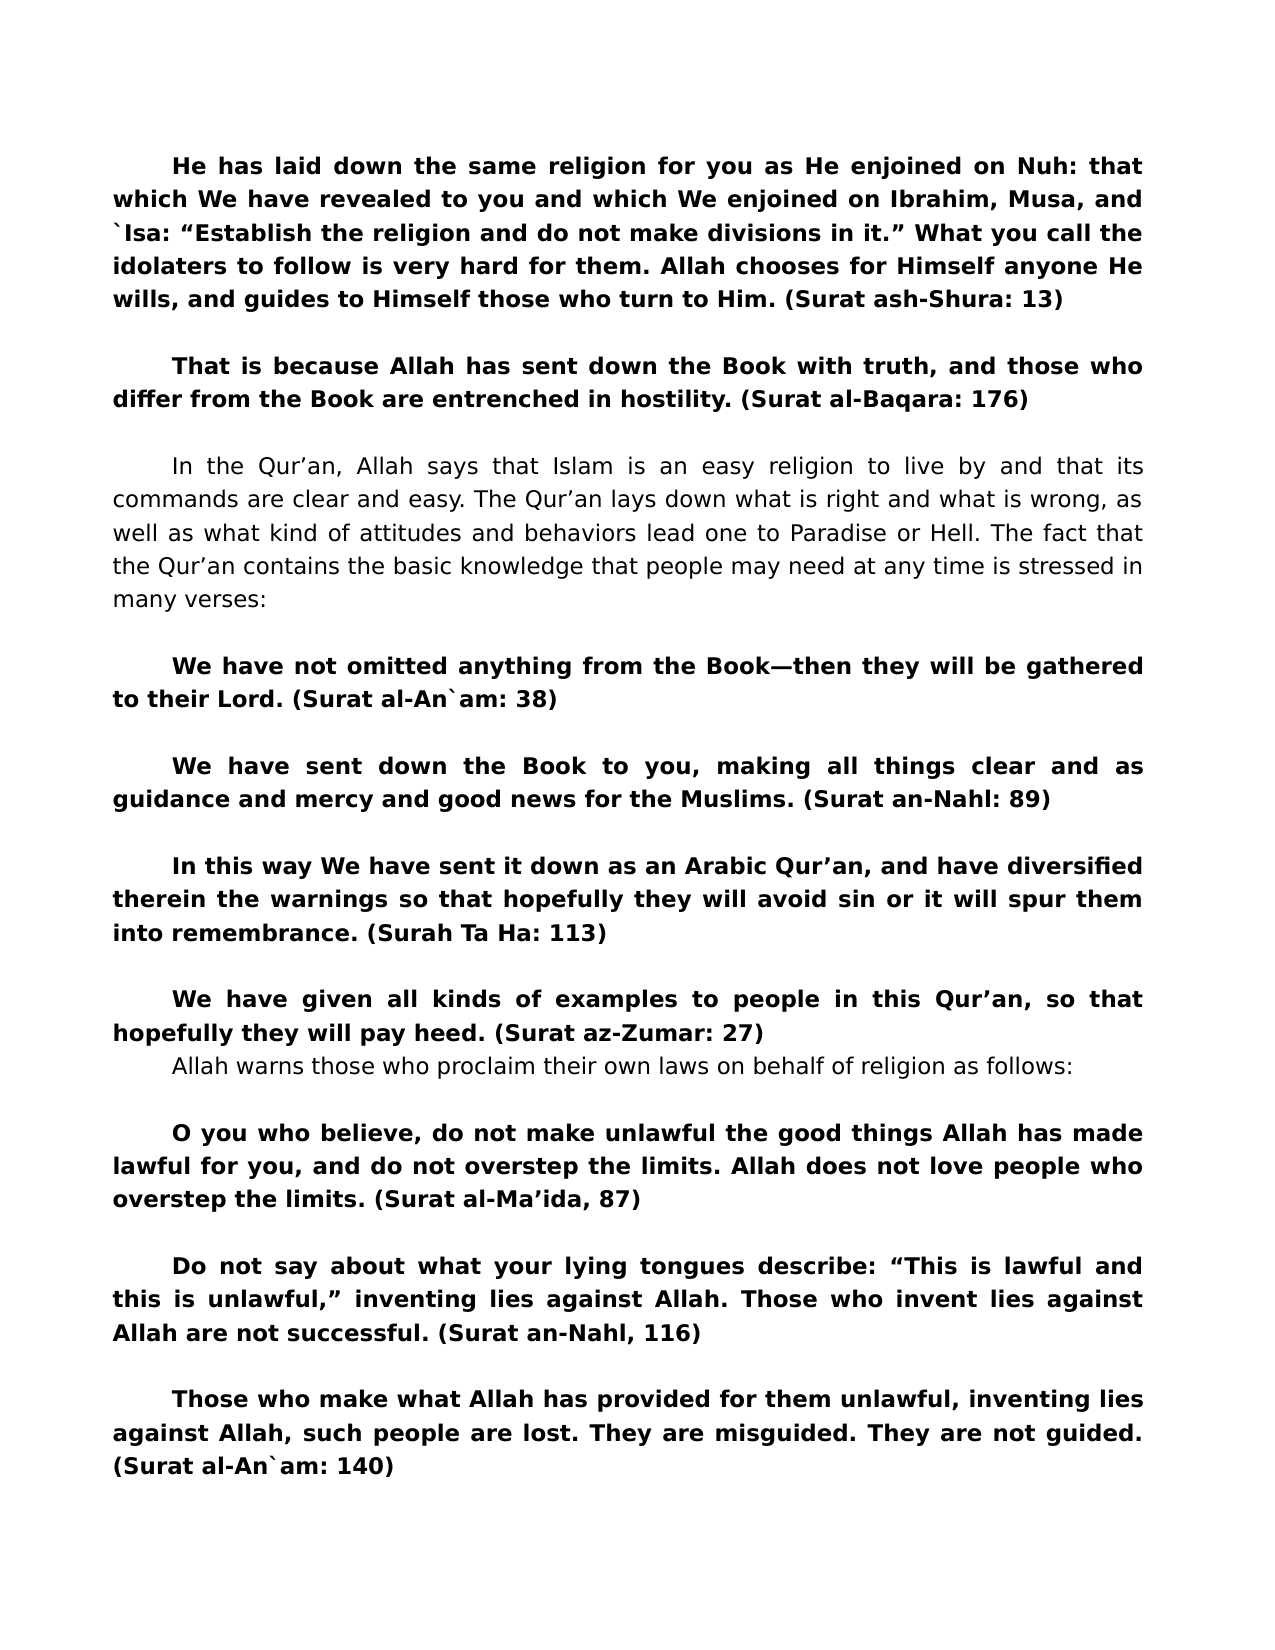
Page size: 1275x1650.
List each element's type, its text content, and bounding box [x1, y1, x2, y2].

text We have not omitted anything from the Book—then they will be gathered to their Lord. (Surat al-An`am: 38) [112, 648, 1145, 714]
text O you who believe, do not make unlawful the good things Allah has made lawful for you, and do not overstep the limits. Allah does not love people who overstep the limits. (Surat al-Ma’ida, 87) [112, 1114, 1145, 1214]
text We have sent down the Book to you, making all things clear and as guidance and mercy and good news for the Muslims. (Surat an-Nahl: 89) [112, 748, 1145, 814]
text He has laid down the same religion for you as He enjoined on Nuh: that which We have revealed to you and which We enjoined on Ibrahim, Musa, and `Isa: “Establish the religion and do not make divisions in it.” What you call the idolaters to follow is very hard for them. Allah chooses for Himself anyone He wills, and guides to Himself those who turn to Him. (Surat ash-Shura: 13) [112, 148, 1145, 314]
text Do not say about what your lying tongues describe: “This is lawful and this is unlawful,” inventing lies against Allah. Those who invent lies against Allah are not successful. (Surat an-Nahl, 116) [112, 1248, 1145, 1348]
text Those who make what Allah has provided for them unlawful, inventing lies against Allah, such people are lost. They are misguided. They are not guided. (Surat al-An`am: 140) [112, 1381, 1145, 1481]
text We have given all kinds of examples to people in this Qur’an, so that hopefully they will pay heed. (Surat az-Zumar: 27) [112, 981, 1145, 1048]
text In the Qur’an, Allah says that Islam is an easy religion to live by and that its commands are clear and easy. The Qur’an lays down what is right and what is wrong, as well as what kind of attitudes and behaviors lead one to Paradise or Hell. The fact that the Qur’an contains the basic knowledge that people may need at any time is stressed in many verses: [112, 448, 1145, 614]
text In this way We have sent it down as an Arabic Qur’an, and have diversified therein the warnings so that hopefully they will avoid sin or it will spur them into remembrance. (Surah Ta Ha: 113) [112, 848, 1145, 948]
text That is because Allah has sent down the Book with truth, and those who differ from the Book are entrenched in hostility. (Surat al-Baqara: 176) [112, 348, 1145, 414]
text Allah warns those who proclaim their own laws on behalf of religion as follows: [112, 1048, 1145, 1081]
